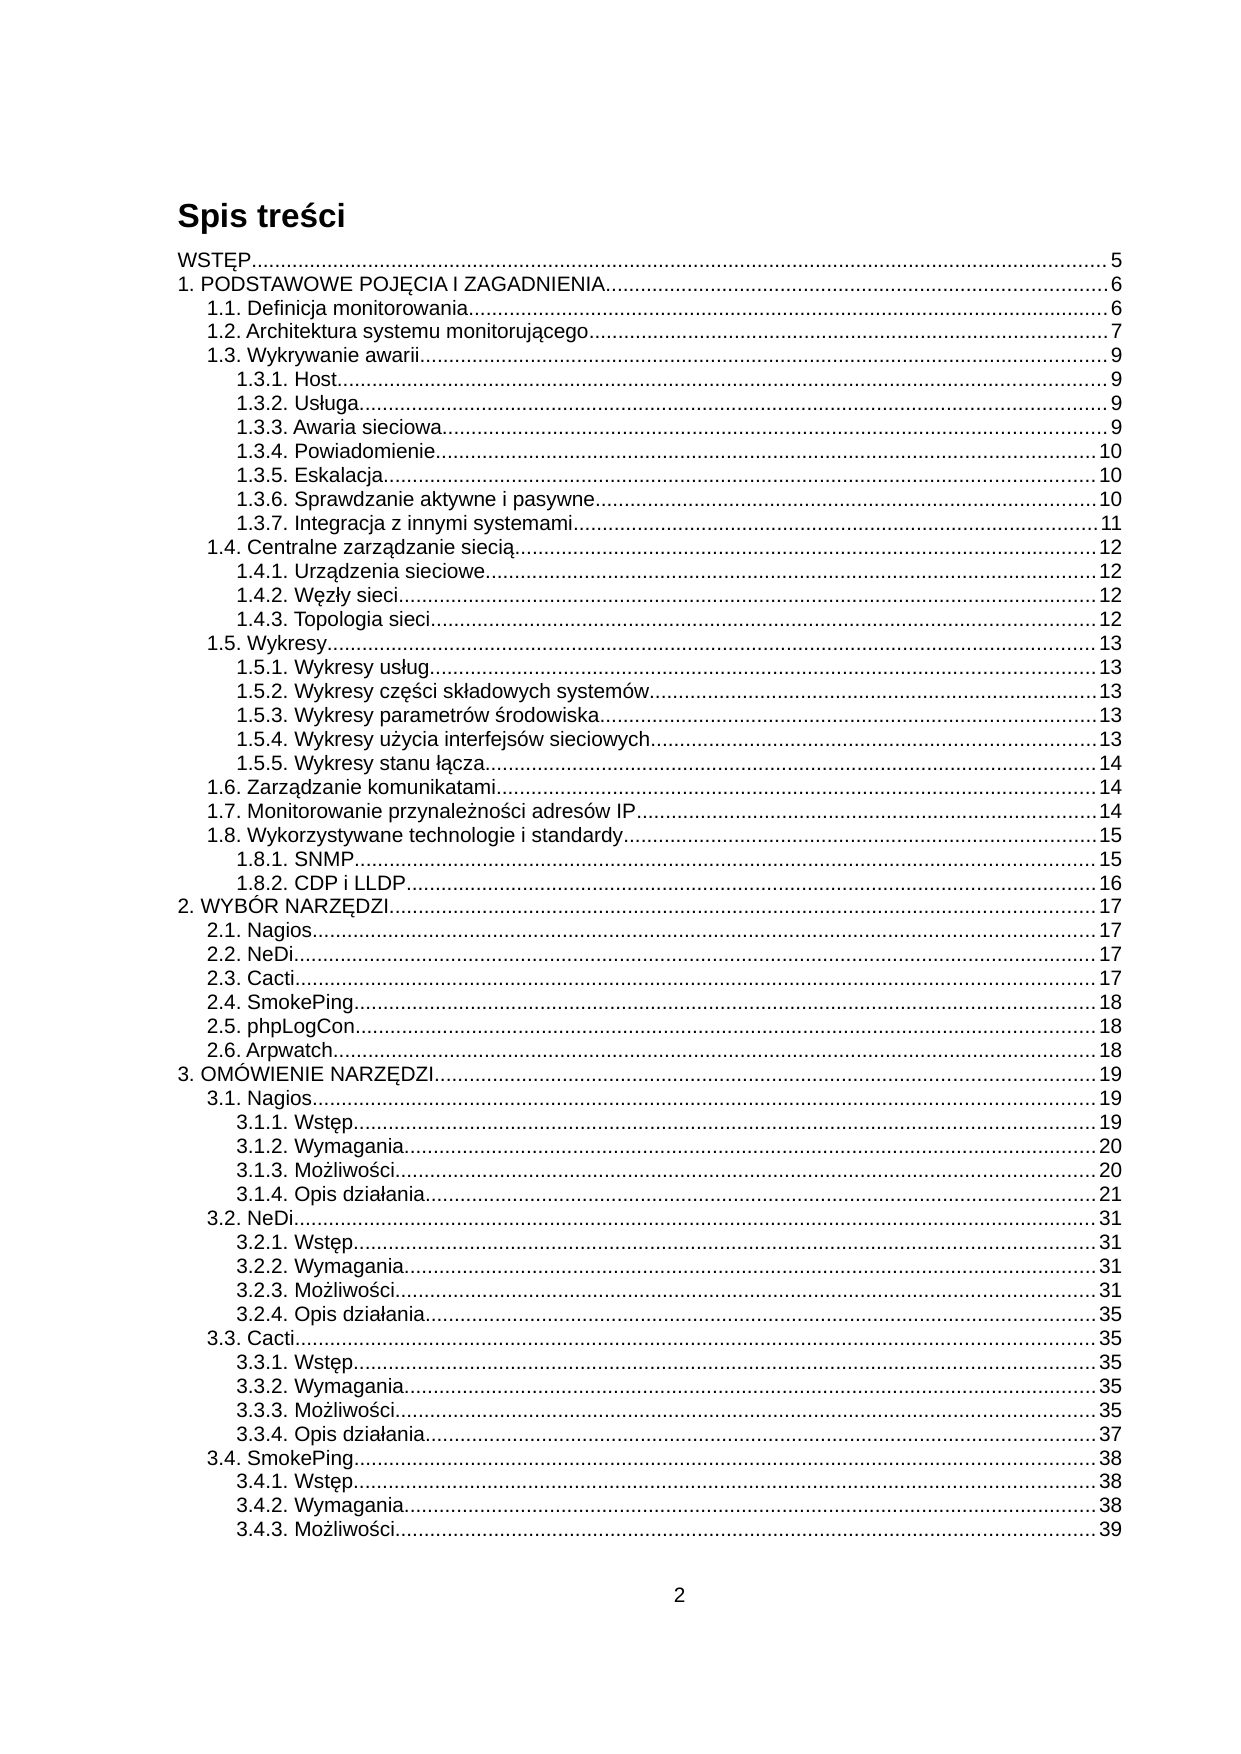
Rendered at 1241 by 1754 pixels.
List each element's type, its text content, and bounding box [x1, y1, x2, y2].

text 2. WYBÓR NARZĘDZI 17 [177, 894, 1122, 918]
subtitle Spis treści [177, 197, 1122, 235]
text WSTĘP 5 [177, 247, 1122, 271]
text 1.4.1. Urządzenia sieciowe 12 [236, 559, 1122, 583]
text 2.5. phpLogCon 18 [207, 1014, 1122, 1038]
text 3.1.4. Opis działania 21 [236, 1182, 1122, 1206]
text 3.2.2. Wymagania 31 [236, 1254, 1122, 1278]
text 1.5.3. Wykresy parametrów środowiska 13 [236, 703, 1122, 727]
text 3.4. SmokePing 38 [207, 1445, 1122, 1469]
text 1.7. Monitorowanie przynależności adresów IP 14 [207, 798, 1122, 822]
text 1.2. Architektura systemu monitorującego 7 [207, 319, 1122, 343]
text 3.2.1. Wstęp 31 [236, 1230, 1122, 1254]
text 1.3.2. Usługa 9 [236, 391, 1122, 415]
text 1. PODSTAWOWE POJĘCIA I ZAGADNIENIA 6 [177, 271, 1122, 295]
text 1.3.6. Sprawdzanie aktywne i pasywne 10 [236, 487, 1122, 511]
text 3.2. NeDi 31 [207, 1206, 1122, 1230]
text 3.3.3. Możliwości 35 [236, 1397, 1122, 1421]
text 3. OMÓWIENIE NARZĘDZI 19 [177, 1062, 1122, 1086]
text 1.8. Wykorzystywane technologie i standardy 15 [207, 822, 1122, 846]
text 1.8.2. CDP i LLDP 16 [236, 870, 1122, 894]
text 3.2.3. Możliwości 31 [236, 1278, 1122, 1302]
text 1.5.1. Wykresy usług 13 [236, 655, 1122, 679]
text 2.3. Cacti 17 [207, 966, 1122, 990]
text 3.1. Nagios 19 [207, 1086, 1122, 1110]
text 1.5.4. Wykresy użycia interfejsów sieciowych 13 [236, 727, 1122, 751]
text 3.1.3. Możliwości 20 [236, 1158, 1122, 1182]
text 3.3.2. Wymagania 35 [236, 1373, 1122, 1397]
text 3.3.4. Opis działania 37 [236, 1421, 1122, 1445]
text 3.1.2. Wymagania 20 [236, 1134, 1122, 1158]
text 2.6. Arpwatch 18 [207, 1038, 1122, 1062]
text 1.5. Wykresy 13 [207, 631, 1122, 655]
text 3.3. Cacti 35 [207, 1326, 1122, 1349]
text 2.1. Nagios 17 [207, 918, 1122, 942]
text 1.4. Centralne zarządzanie siecią 12 [207, 535, 1122, 559]
text 1.3.1. Host 9 [236, 367, 1122, 391]
text 1.3.3. Awaria sieciowa 9 [236, 415, 1122, 439]
text 1.5.2. Wykresy części składowych systemów 13 [236, 679, 1122, 703]
text 3.4.1. Wstęp 38 [236, 1469, 1122, 1493]
text 3.3.1. Wstęp 35 [236, 1349, 1122, 1373]
text 1.8.1. SNMP 15 [236, 846, 1122, 870]
text 2.4. SmokePing 18 [207, 990, 1122, 1014]
text 3.2.4. Opis działania 35 [236, 1302, 1122, 1326]
text 3.4.2. Wymagania 38 [236, 1493, 1122, 1517]
text 1.3.4. Powiadomienie 10 [236, 439, 1122, 463]
text 1.3. Wykrywanie awarii 9 [207, 343, 1122, 367]
text 1.4.2. Węzły sieci 12 [236, 583, 1122, 607]
text 3.1.1. Wstęp 19 [236, 1110, 1122, 1134]
text 1.1. Definicja monitorowania 6 [207, 295, 1122, 319]
text 2.2. NeDi 17 [207, 942, 1122, 966]
text 1.3.7. Integracja z innymi systemami 11 [236, 511, 1122, 535]
text 1.6. Zarządzanie komunikatami 14 [207, 774, 1122, 798]
text 3.4.3. Możliwości 39 [236, 1517, 1122, 1541]
text 1.3.5. Eskalacja 10 [236, 463, 1122, 487]
text 1.4.3. Topologia sieci 12 [236, 607, 1122, 631]
text 1.5.5. Wykresy stanu łącza 14 [236, 751, 1122, 774]
